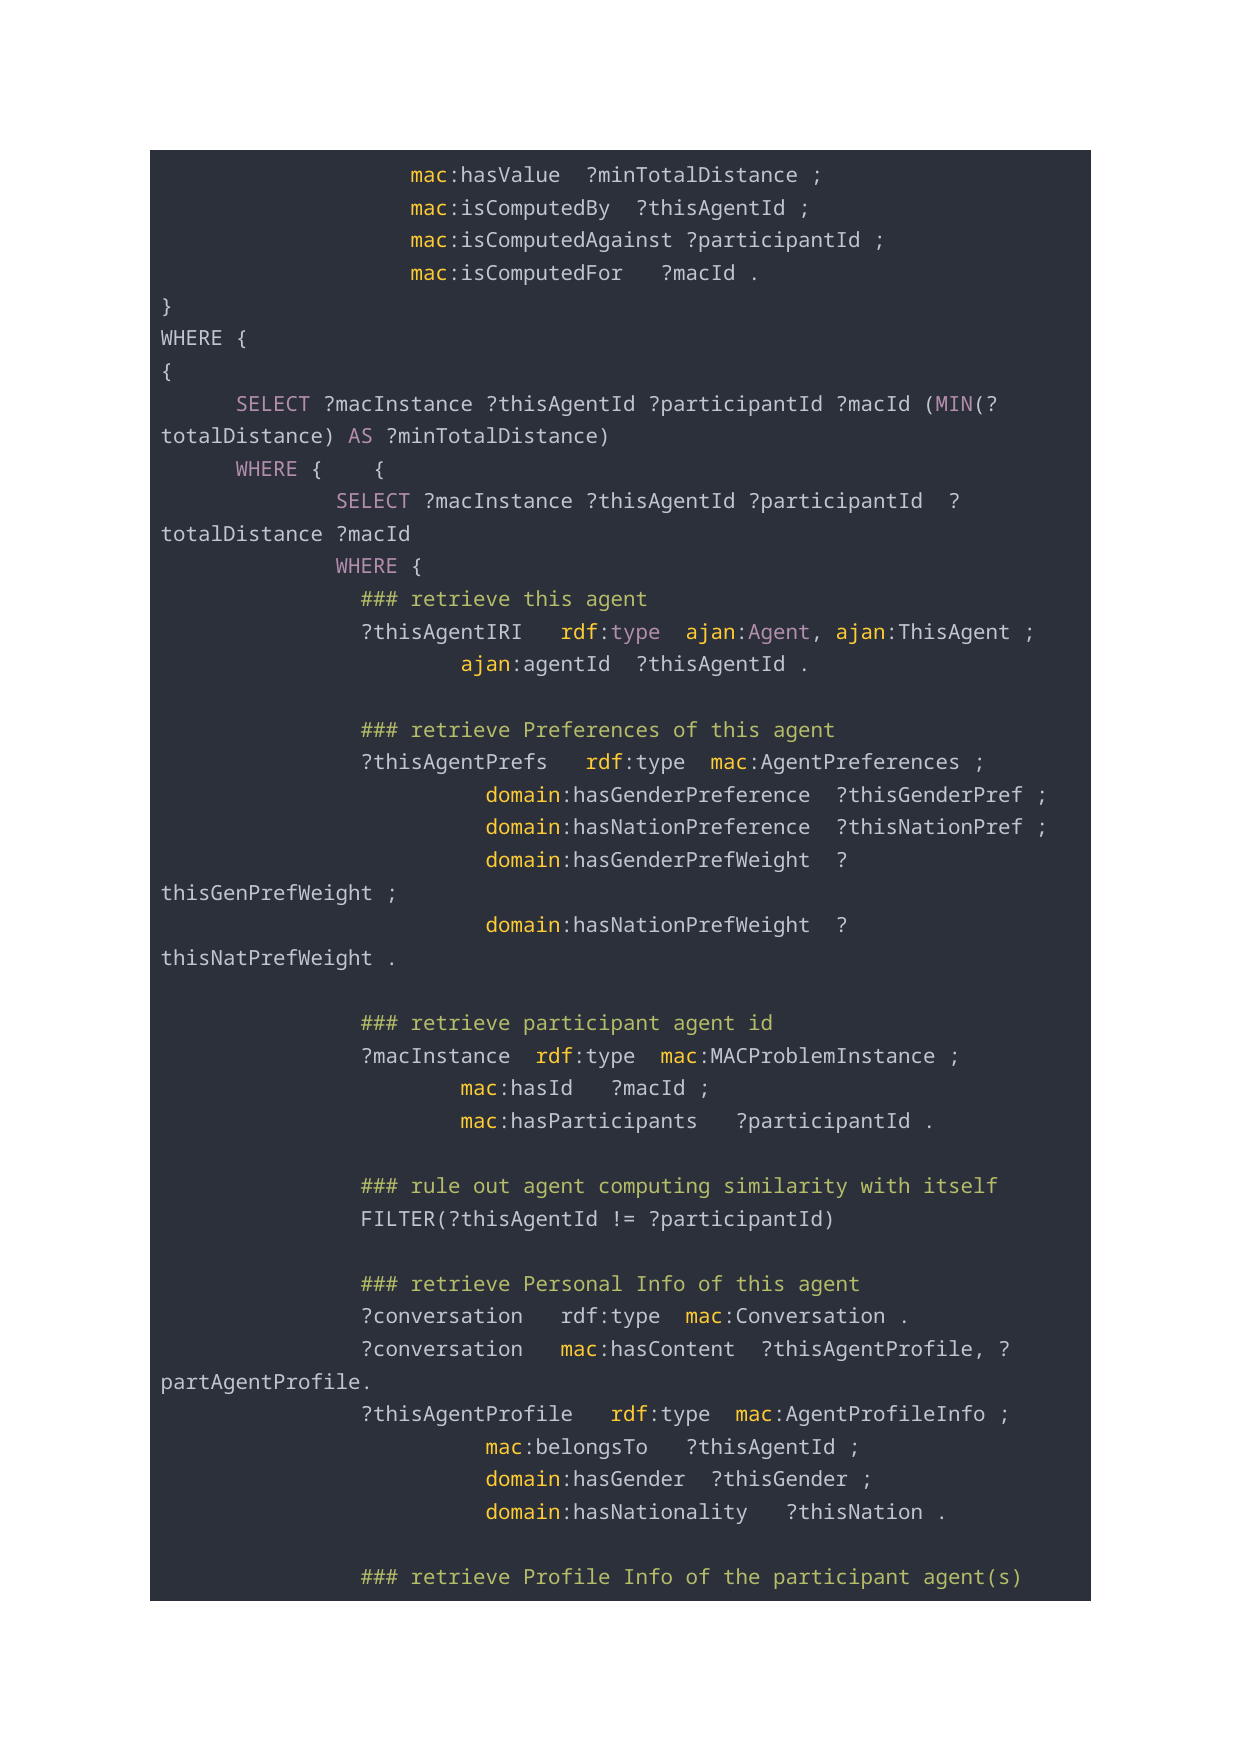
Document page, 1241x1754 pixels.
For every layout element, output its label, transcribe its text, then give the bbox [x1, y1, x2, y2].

table_header mac:hasValue ?minTotalDistance ; mac:isComputedBy ?thisAgentId ; mac:isComputedAgainst ?participantId ; mac:isComputedFor ?macId . } WHERE { { SELECT ?macInstance ?thisAgentId ?participantId ?macId (MIN(?totalDistance) AS ?minTotalDistance) WHERE { { SELECT ?macInstance ?thisAgentId ?participantId ?totalDistance ?macId WHERE { ### retrieve this agent ?thisAgentIRI rdf:type ajan:Agent, ajan:ThisAgent ; ajan:agentId ?thisAgentId . ### retrieve Preferences of this agent ?thisAgentPrefs rdf:type mac:AgentPreferences ; domain:hasGenderPreference ?thisGenderPref ; domain:hasNationPreference ?thisNationPref ; domain:hasGenderPrefWeight ?thisGenPrefWeight ; domain:hasNationPrefWeight ?thisNatPrefWeight . ### retrieve participant agent id ?macInstance rdf:type mac:MACProblemInstance ; mac:hasId ?macId ; mac:hasParticipants ?participantId . ### rule out agent computing similarity with itself FILTER(?thisAgentId != ?participantId) ### retrieve Personal Info of this agent ?conversation rdf:type mac:Conversation . ?conversation mac:hasContent ?thisAgentProfile, ?partAgentProfile. ?thisAgentProfile rdf:type mac:AgentProfileInfo ; mac:belongsTo ?thisAgentId ; domain:hasGender ?thisGender ; domain:hasNationality ?thisNation . ### retrieve Profile Info of the participant agent(s) [150, 150, 1091, 1601]
